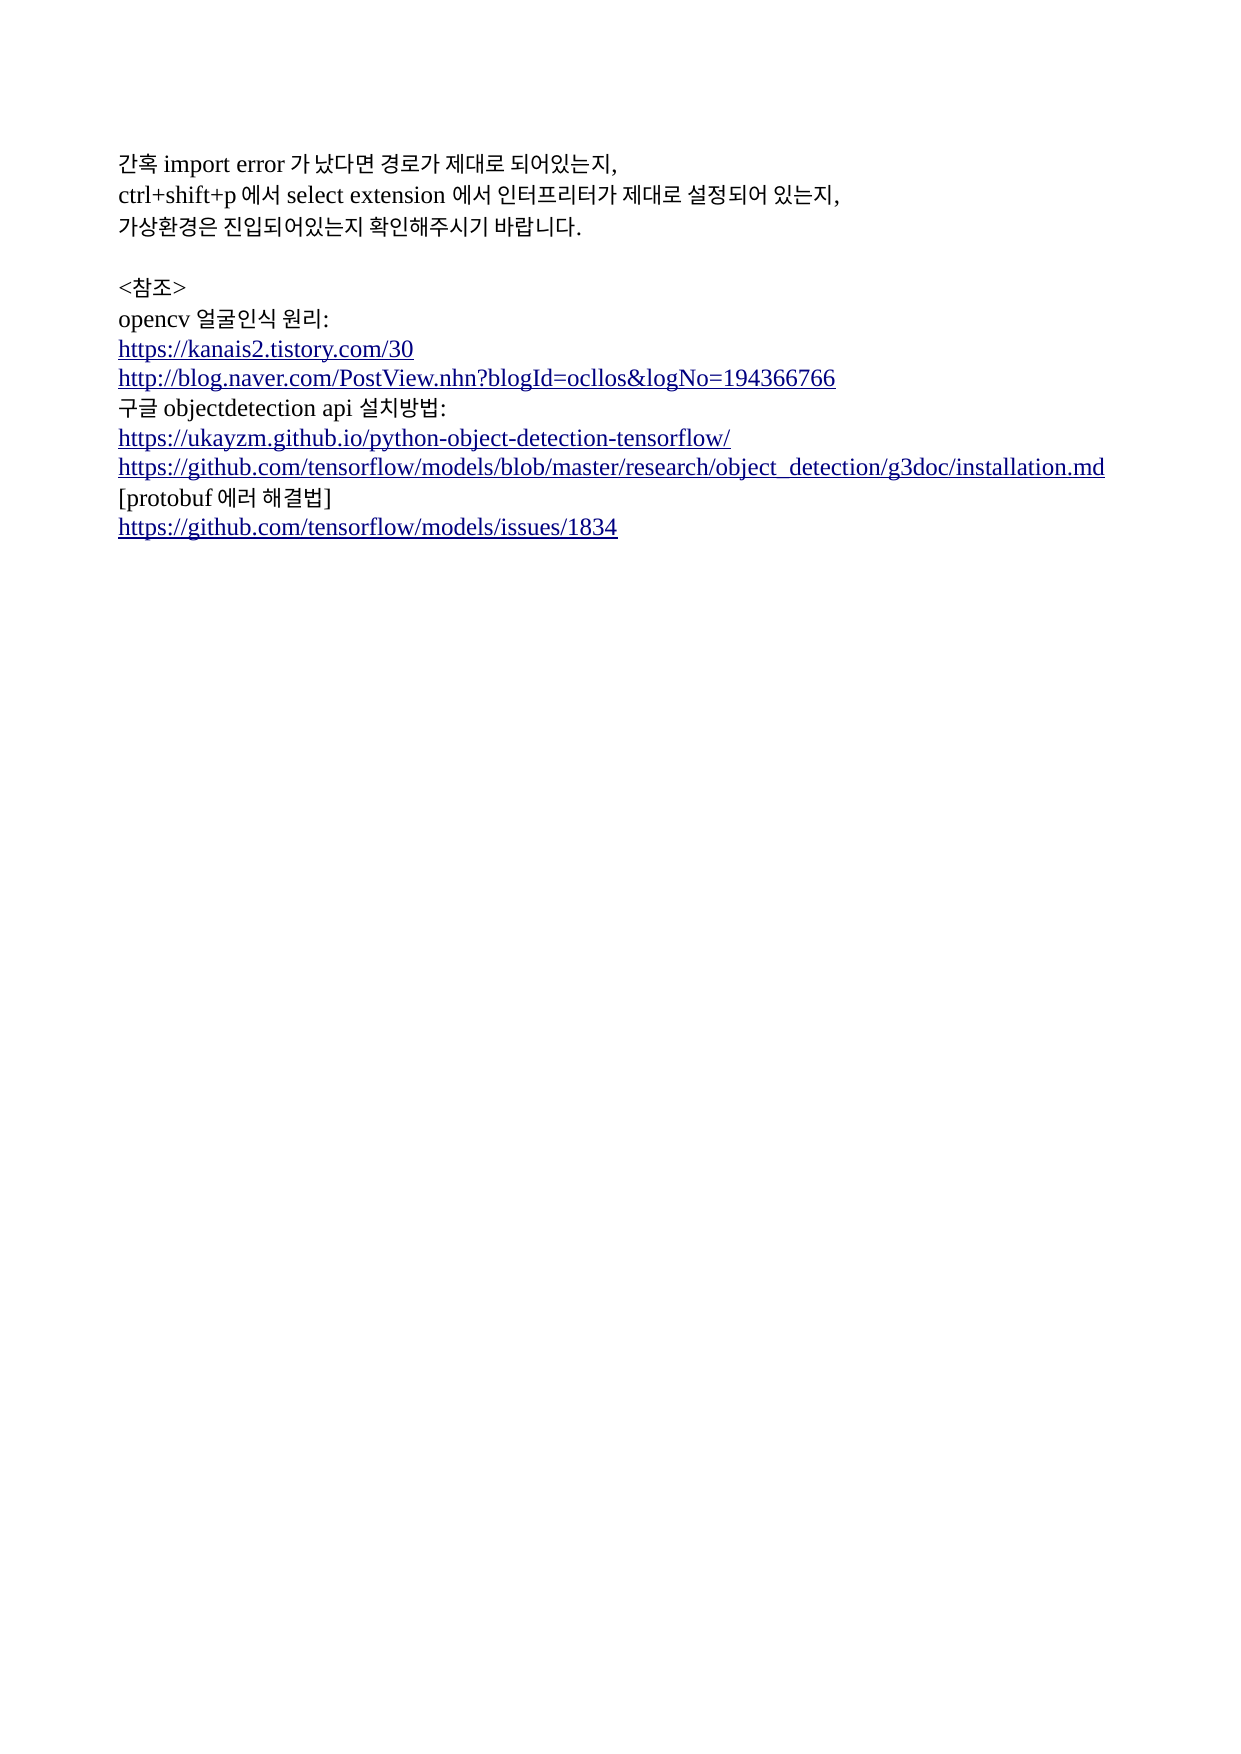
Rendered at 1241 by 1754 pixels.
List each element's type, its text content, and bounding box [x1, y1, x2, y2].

text 간혹 import error가 났다면 경로가 제대로 되어있는지, [118, 147, 1122, 178]
text https://github.com/tensorflow/models/issues/1834 [118, 512, 1122, 541]
text http://blog.naver.com/PostView.nhn?blogId=ocllos&logNo=194366766 [118, 363, 1122, 391]
text https://github.com/tensorflow/models/blob/master/research/object_detection/g3doc/installation.md [118, 452, 1122, 481]
text 가상환경은 진입되어있는지 확인해주시기 바랍니다. [118, 210, 1122, 242]
text ctrl+shift+p에서 select extension 에서 인터프리터가 제대로 설정되어 있는지, [118, 178, 1122, 210]
text 구글 objectdetection api 설치방법: [118, 391, 1122, 423]
text https://ukayzm.github.io/python-object-detection-tensorflow/ [118, 423, 1122, 452]
text [protobuf에러 해결법] [118, 481, 1122, 512]
text https://kanais2.tistory.com/30 [118, 334, 1122, 363]
text opencv 얼굴인식 원리: [118, 302, 1122, 334]
text <참조> [118, 271, 1122, 302]
